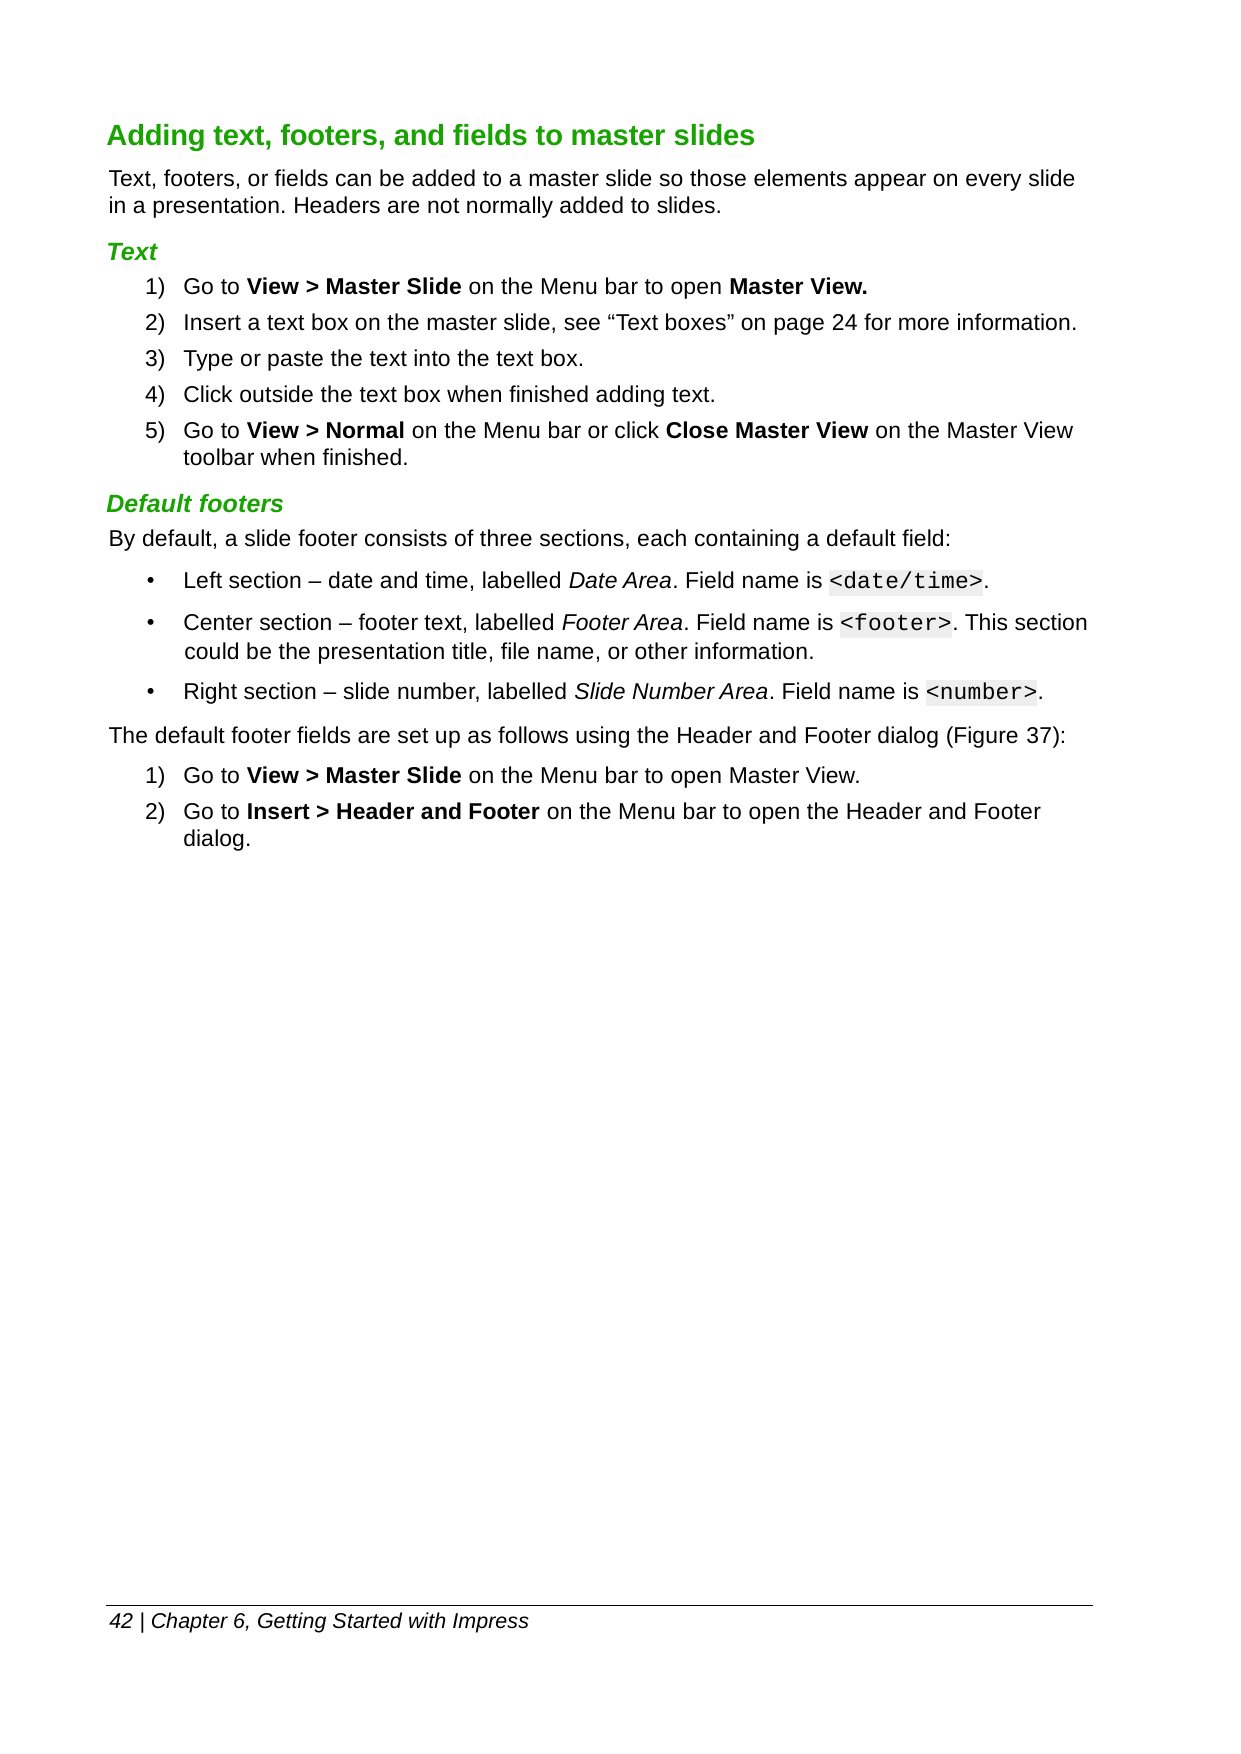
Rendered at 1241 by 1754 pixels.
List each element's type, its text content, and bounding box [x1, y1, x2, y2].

list Left section – date and time, labelled Date Area. Field name is <date/time>. [144, 564, 1093, 596]
list Go to View > Master Slide on the Menu bar to open Master View. [165, 272, 1093, 299]
list Right section – slide number, labelled Slide Number Area. Field name is <number>. [144, 674, 1093, 709]
list Go to View > Normal on the Menu bar or click Close Master View on the Master View toolbar when finished. [165, 416, 1093, 470]
text Text, footers, or fields can be added to a master slide so those elements appear on every slide in a presentation. Headers are not normally added to slides. [108, 164, 1093, 218]
list Center section – footer text, labelled Footer Area. Field name is <footer>. This section could be the presentation title, file name, or other information. [144, 606, 1093, 665]
subtitle Adding text, footers, and fields to master slides [106, 118, 1093, 152]
list Click outside the text box when finished adding text. [165, 380, 1093, 407]
list Go to View > Master Slide on the Menu bar to open Master View. [165, 761, 1093, 788]
subtitle Text [106, 237, 1093, 266]
list Type or paste the text into the text box. [165, 344, 1093, 371]
subtitle Default footers [106, 489, 1093, 518]
list Go to Insert > Header and Footer on the Menu bar to open the Header and Footer dialog. [165, 797, 1093, 852]
list Insert a text box on the master slide, see “Text boxes” on page 23 for more information. [165, 308, 1093, 335]
list The default footer fields are set up as follows using the Header and Footer dialog (Figure 37): [108, 722, 1093, 749]
list By default, a slide footer consists of three sections, each containing a default field: [108, 524, 1093, 551]
